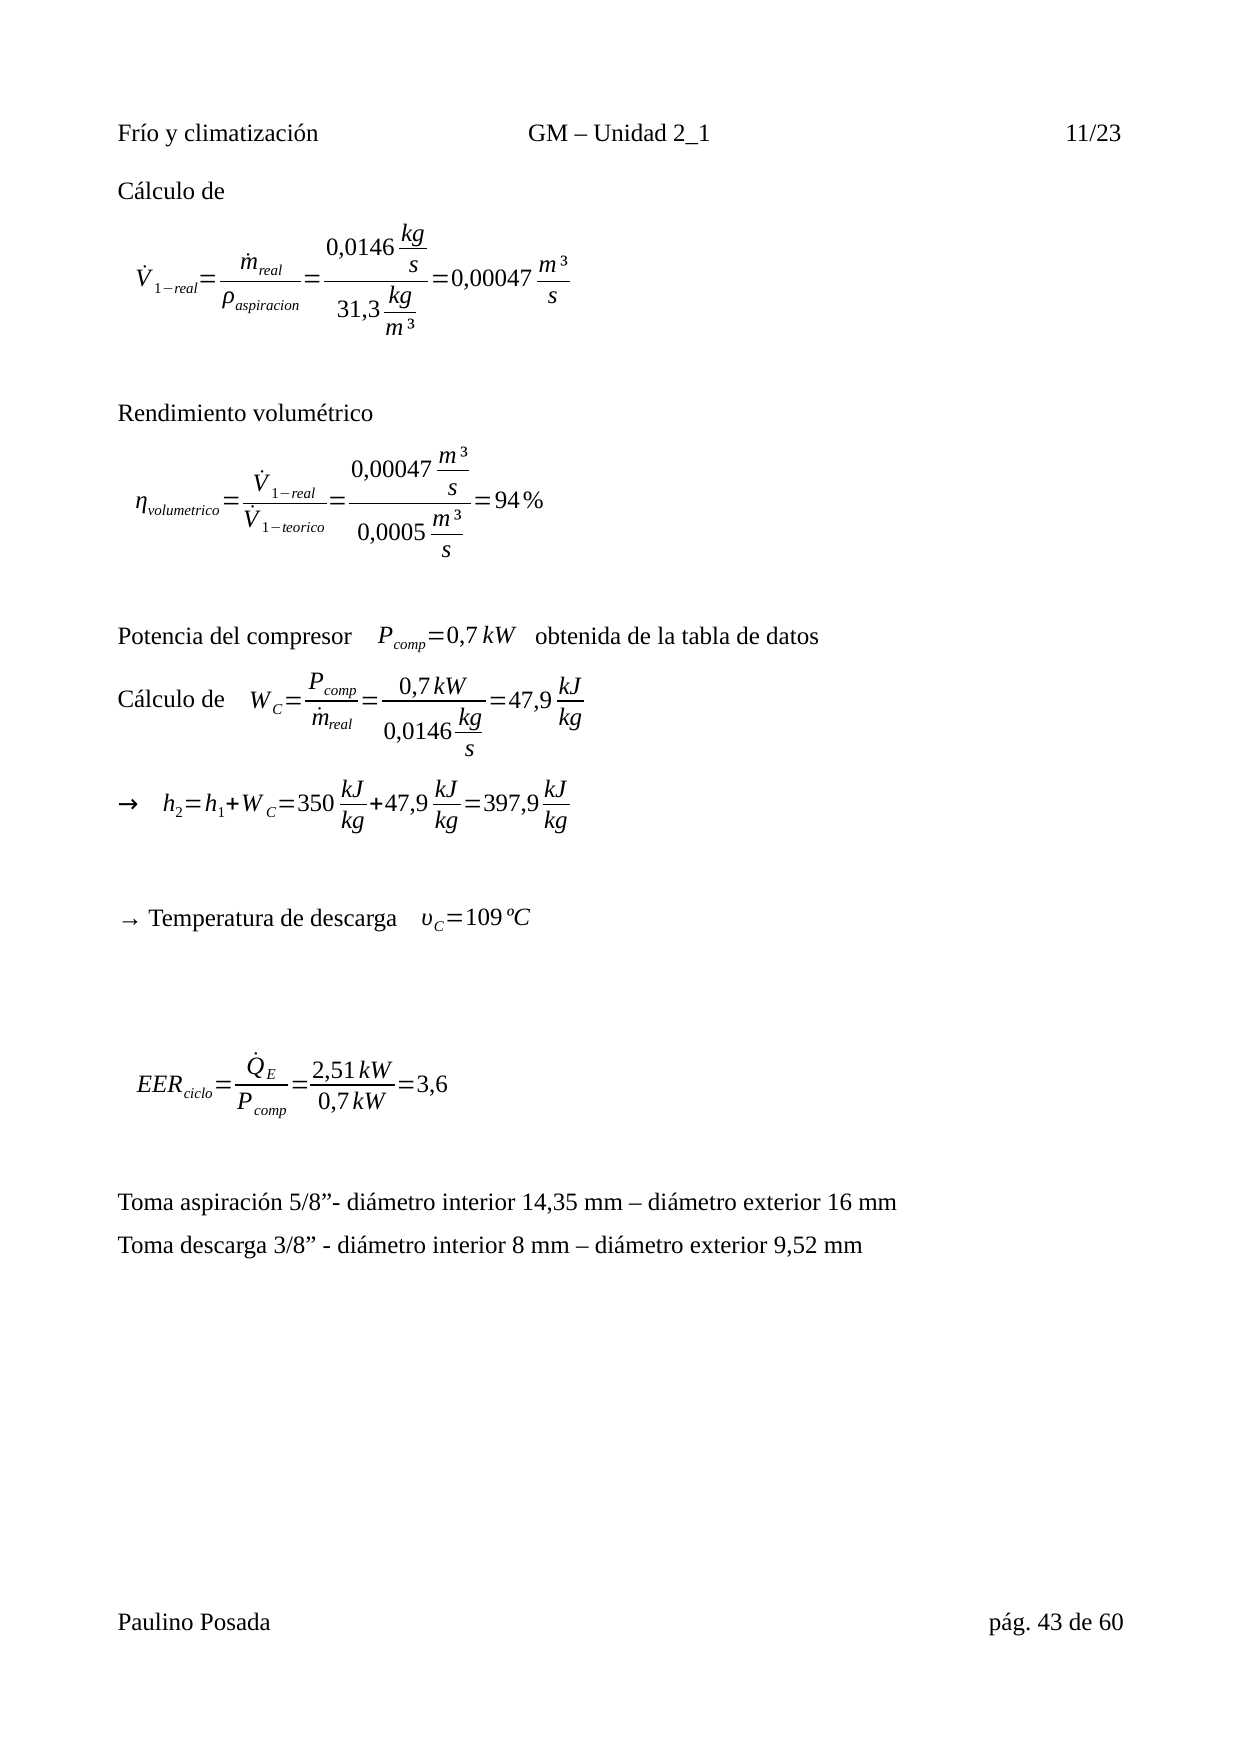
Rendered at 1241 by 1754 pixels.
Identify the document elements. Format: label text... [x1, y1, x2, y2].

text Toma descarga 3/8” - diámetro interior 8 mm – diámetro exterior 9,52 mm [117, 1230, 1123, 1258]
text Cálculo de [117, 176, 1123, 205]
text Potencia del compresor obtenida de la tabla de datos [117, 621, 1123, 653]
text Cálculo de [117, 667, 1123, 761]
text Rendimiento volumétrico [117, 398, 1123, 427]
text Toma aspiración 5/8”- diámetro interior 14,35 mm – diámetro exterior 16 mm [117, 1187, 1123, 1215]
text → Temperatura de descarga [117, 903, 1123, 935]
text → [117, 776, 1123, 835]
